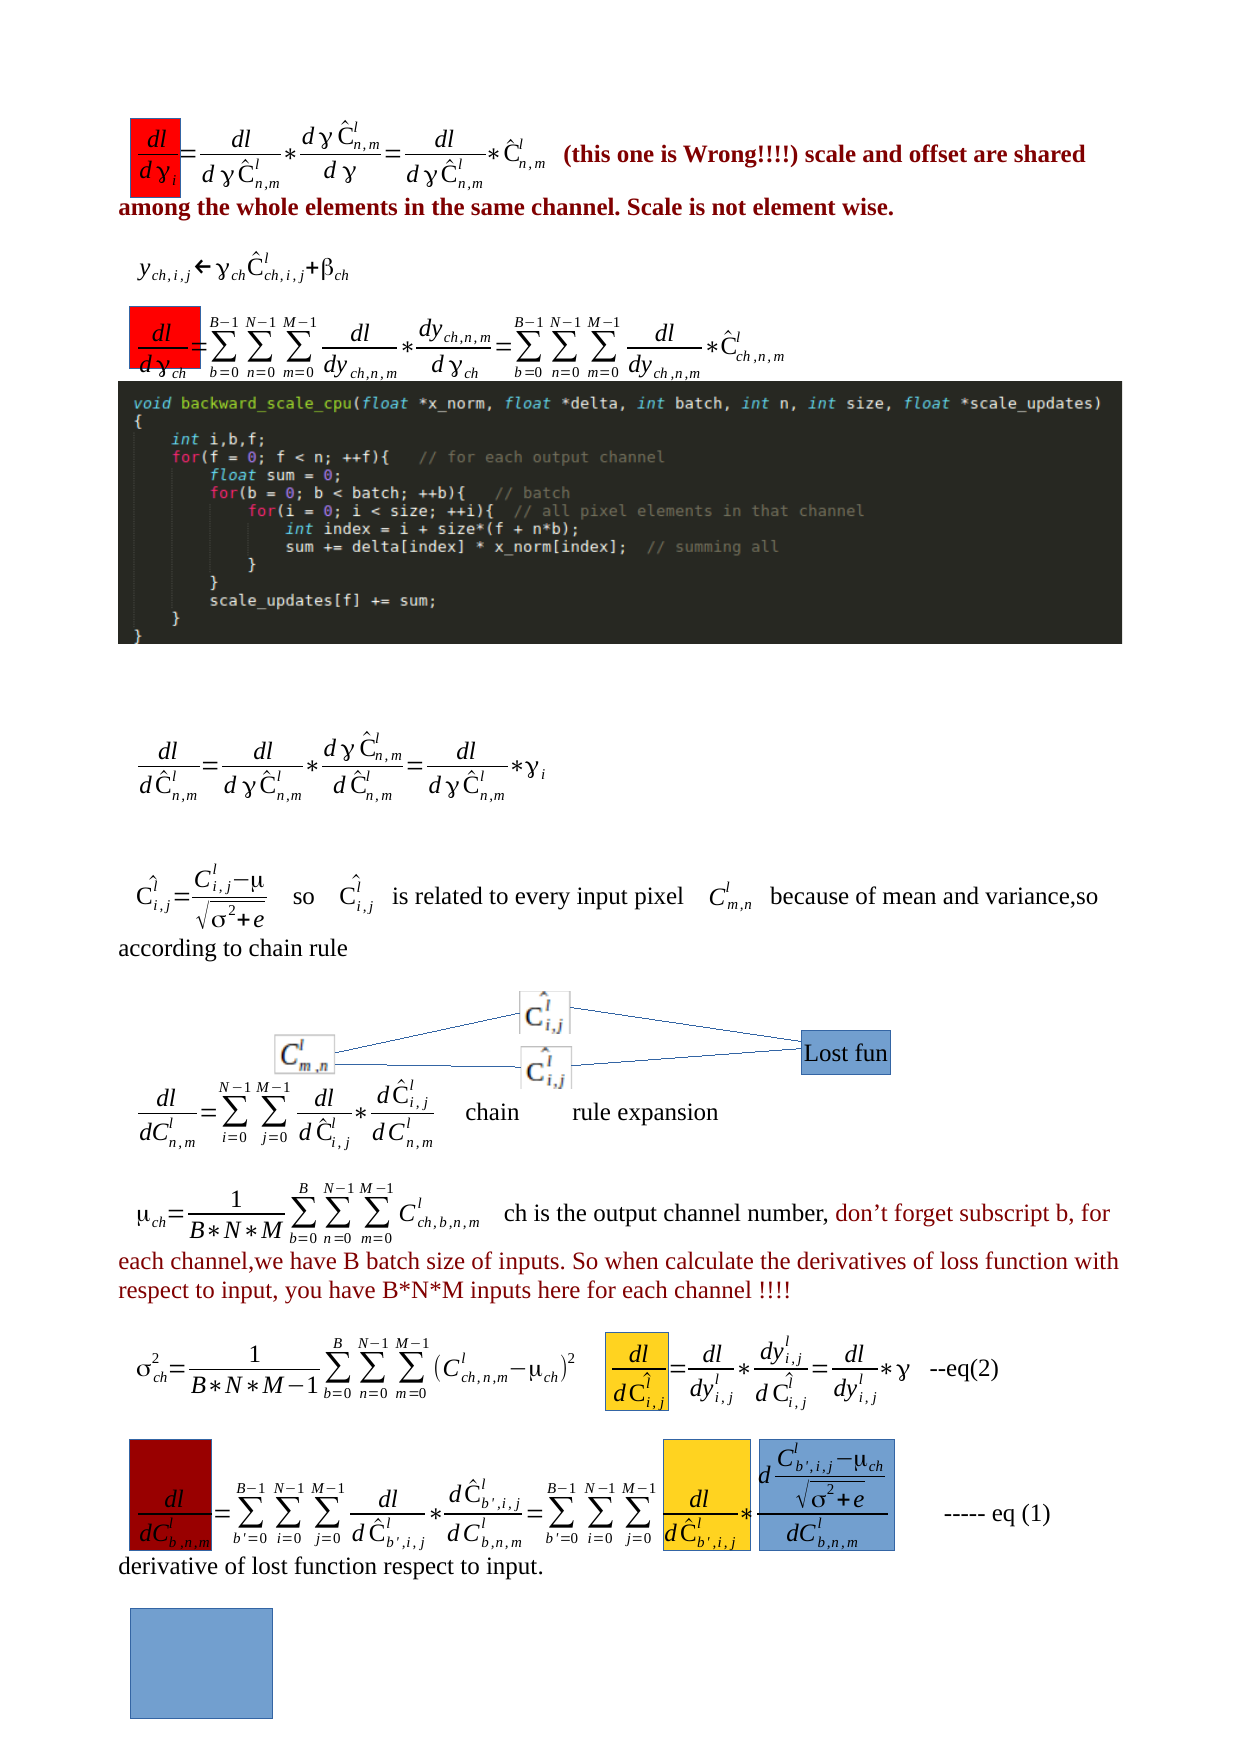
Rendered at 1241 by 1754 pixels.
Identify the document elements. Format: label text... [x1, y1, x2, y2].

picture [520, 1046, 573, 1089]
text (this one is Wrong!!!!) scale and offset are shared among the whole elements in the same channel. Scale is not element wise. [118, 118, 1122, 220]
text ----- eq (1) [212, 1440, 663, 1551]
text --eq(2) [669, 1332, 1122, 1411]
text so is related to every input pixel because of mean and variance,so according to chain rule [118, 861, 1122, 962]
picture [274, 1033, 336, 1076]
text --eq(2) [118, 1332, 605, 1411]
text derivative of lost function respect to input. [118, 1551, 1122, 1579]
text ----- eq (1) [751, 1440, 759, 1551]
text ch is the output channel number, don’t forget subscript b, for each channel,we have B batch size of inputs. So when calculate the derivatives of loss function with respect to input, you have B*N*M inputs here for each channel !!!! [118, 1179, 1122, 1304]
picture [118, 381, 1123, 644]
picture [519, 991, 571, 1034]
text ----- eq (1) [895, 1440, 1122, 1551]
text ----- eq (1) [118, 1440, 129, 1551]
text chain rule expansion [118, 1077, 1122, 1150]
